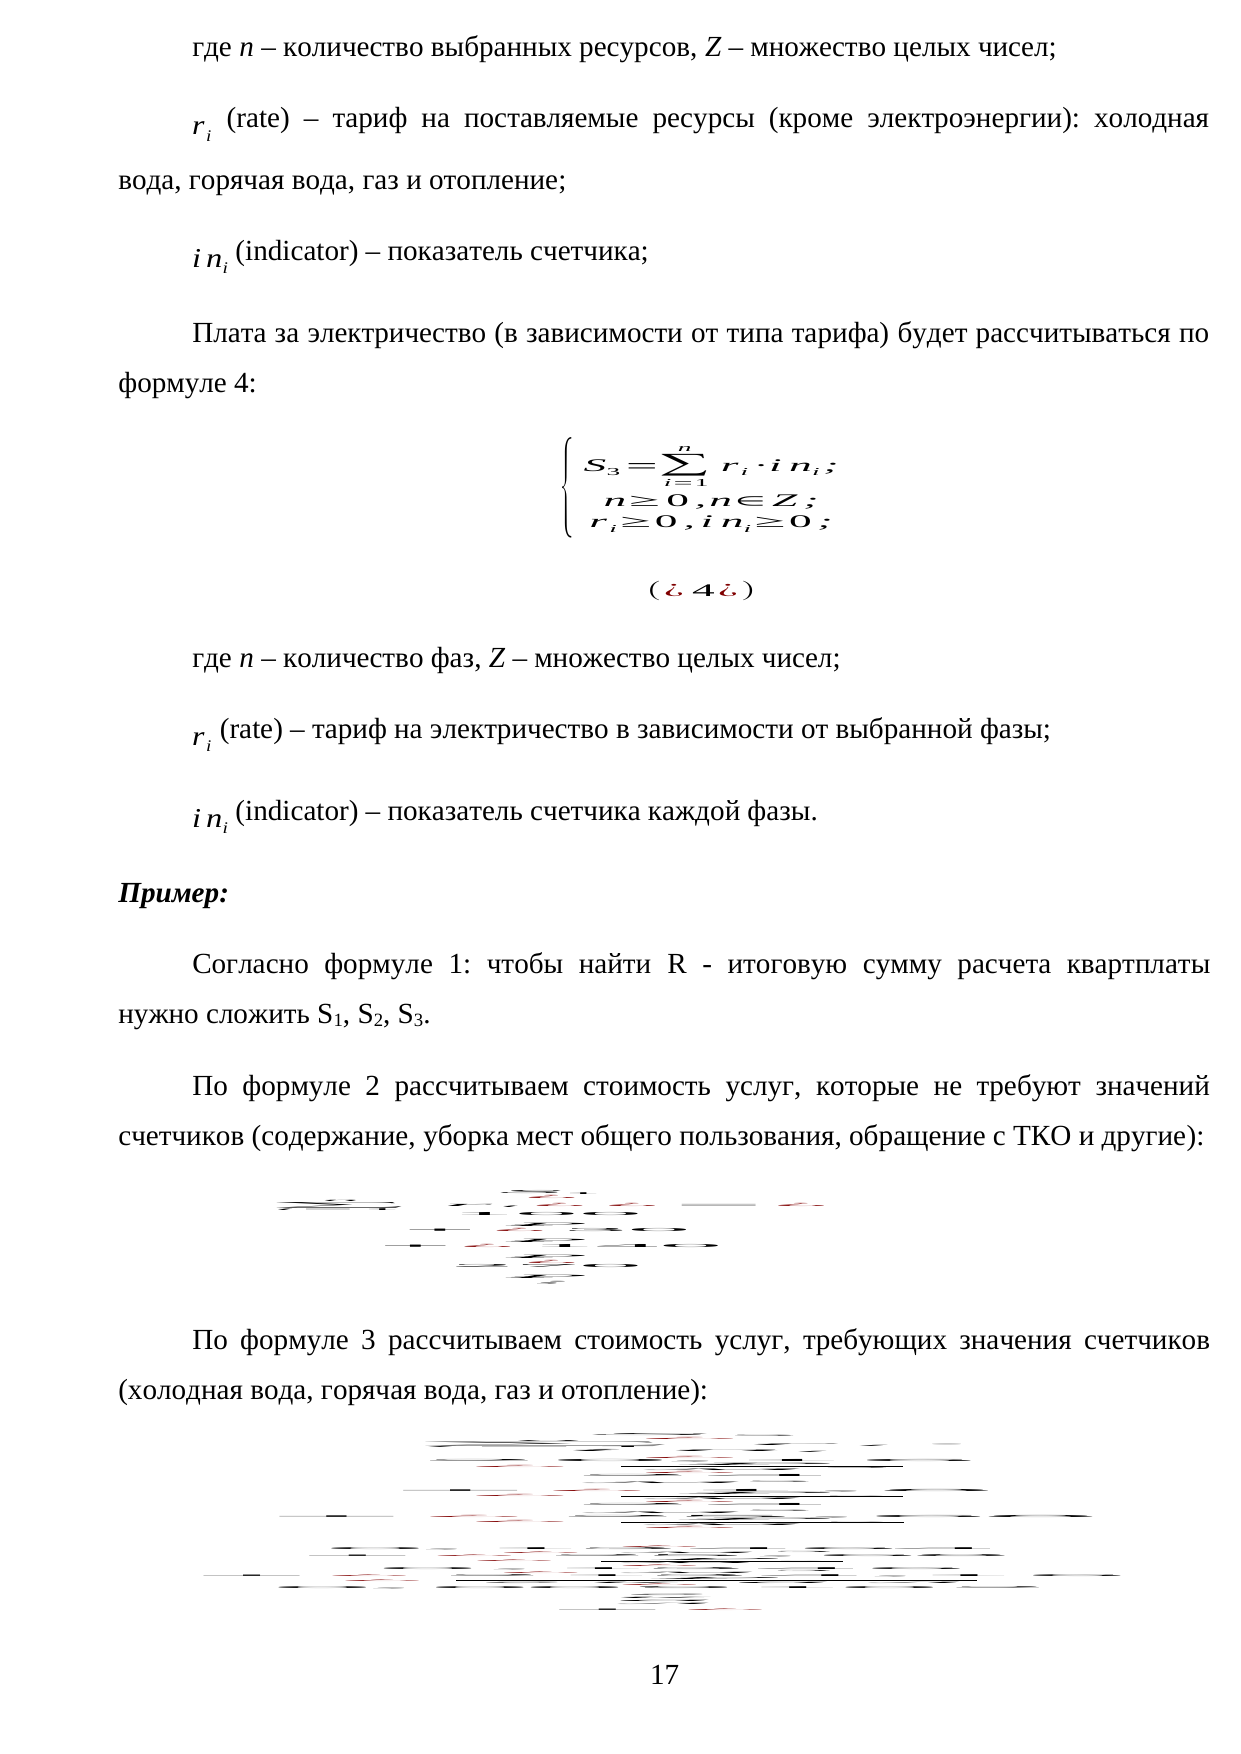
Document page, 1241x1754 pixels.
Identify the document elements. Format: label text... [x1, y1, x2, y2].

text где n – количество фаз, Z – множество целых чисел; [118, 640, 1211, 673]
text (rate) – тариф на электричество в зависимости от выбранной фазы; [118, 711, 1211, 755]
text (indicator) – показатель счетчика; [118, 233, 1211, 277]
text Пример: [118, 875, 1211, 909]
text По формуле 2 рассчитываем стоимость услуг, которые не требуют значений счетчиков (содержание, уборка мест общего пользования, обращение с ТКО и другие): [118, 1068, 1211, 1152]
text где n – количество выбранных ресурсов, Z – множество целых чисел; [118, 29, 1211, 63]
text По формуле 3 рассчитываем стоимость услуг, требующих значения счетчиков (холодная вода, горячая вода, газ и отопление): [118, 1322, 1211, 1406]
text (indicator) – показатель счетчика каждой фазы. [118, 793, 1211, 837]
text Плата за электричество (в зависимости от типа тарифа) будет рассчитываться по формуле 4: [118, 315, 1211, 399]
text Согласно формуле 1: чтобы найти R - итоговую сумму расчета квартплаты нужно сложить S1, S2, S3. [118, 946, 1211, 1030]
text (rate) – тариф на поставляемые ресурсы (кроме электроэнергии): холодная вода, горячая вода, газ и отопление; [118, 101, 1211, 195]
